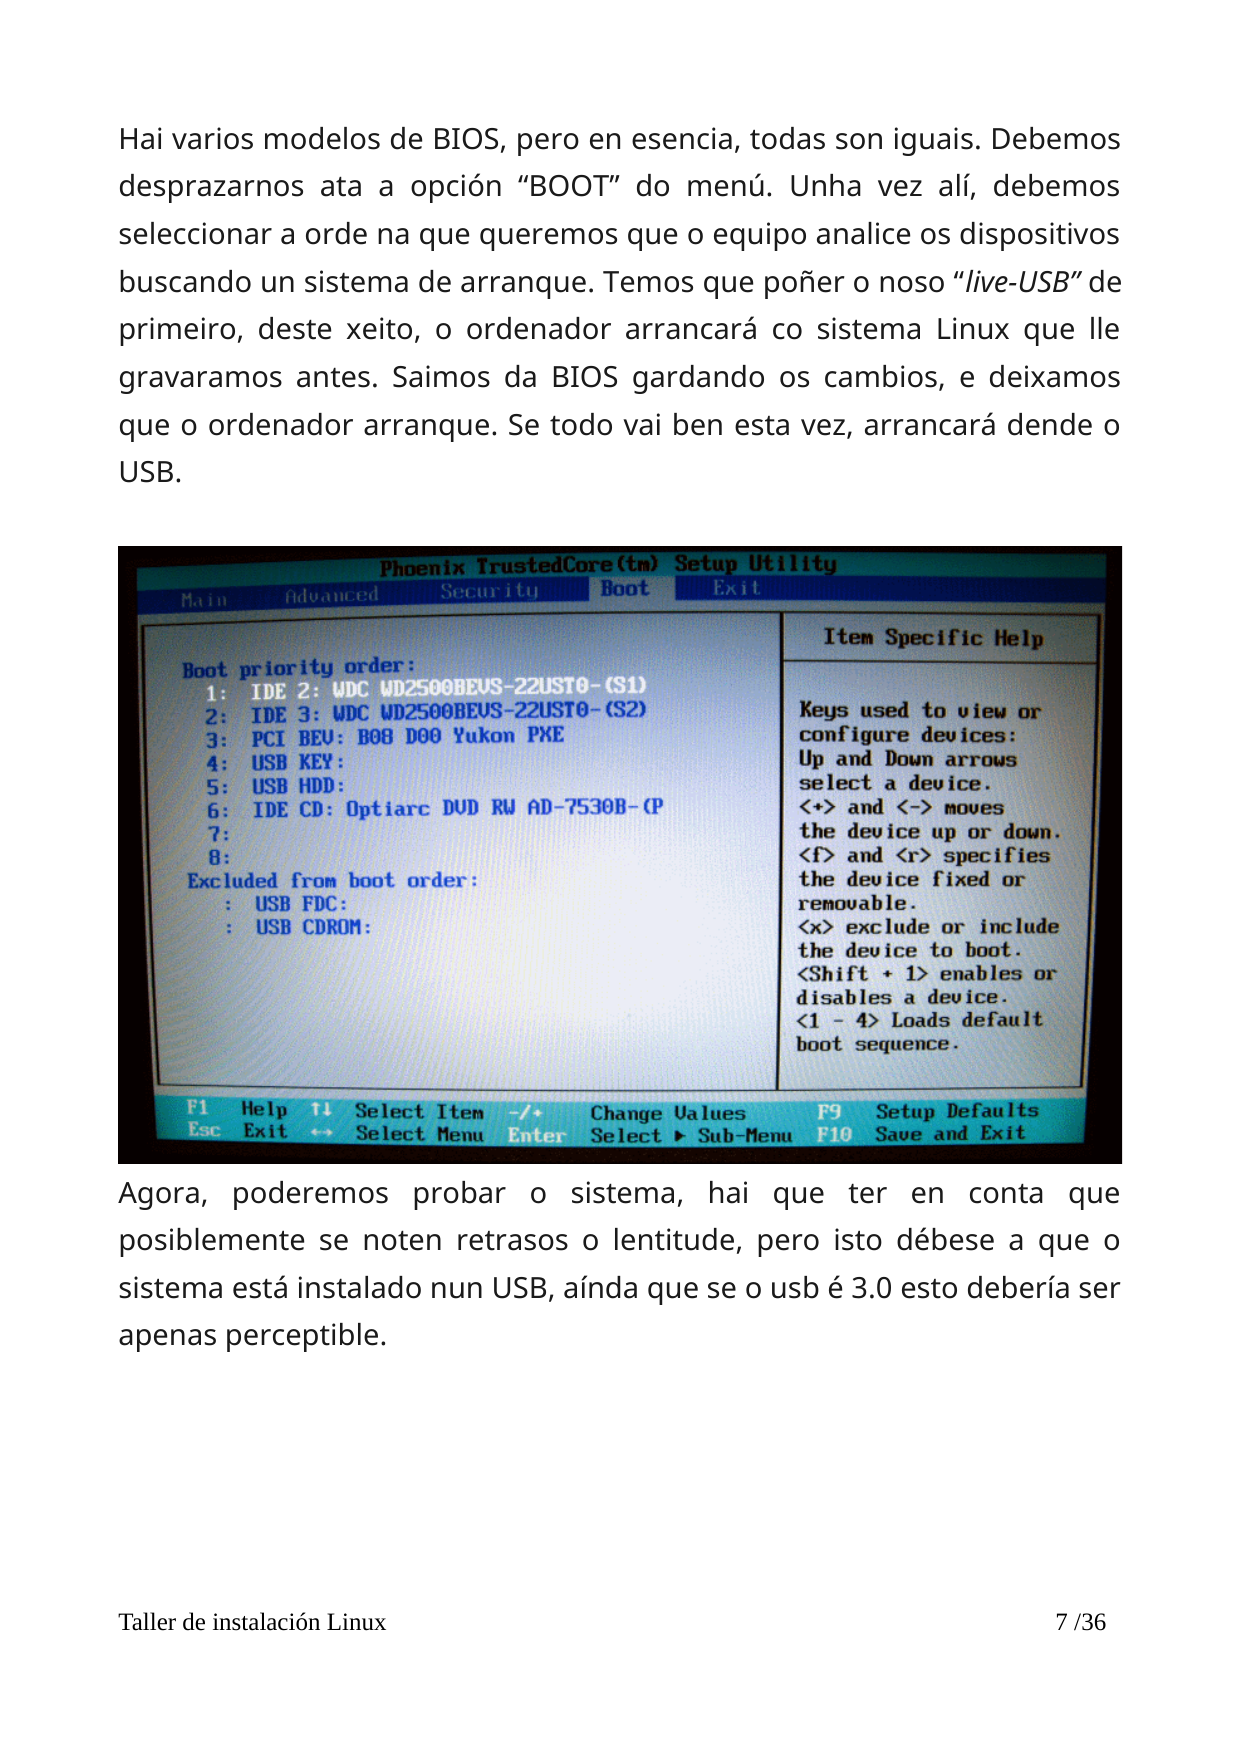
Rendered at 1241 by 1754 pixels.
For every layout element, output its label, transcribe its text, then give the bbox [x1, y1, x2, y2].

picture [118, 546, 1123, 1164]
text Hai varios modelos de BIOS, pero en esencia, todas son iguais. Debemos desprazarnos ata a opción “BOOT” do menú. Unha vez alí, debemos seleccionar a orde na que queremos que o equipo analice os dispositivos buscando un sistema de arranque. Temos que poñer o noso “live-USB” de primeiro, deste xeito, o ordenador arrancará co sistema Linux que lle gravaramos antes. Saimos da BIOS gardando os cambios, e deixamos que o ordenador arranque. Se todo vai ben esta vez, arrancará dende o USB. [118, 118, 1122, 491]
text Agora, poderemos probar o sistema, hai que ter en conta que posiblemente se noten retrasos o lentitude, pero isto débese a que o sistema está instalado nun USB, aínda que se o usb é 3.0 esto debería ser apenas perceptible. [118, 1172, 1122, 1354]
